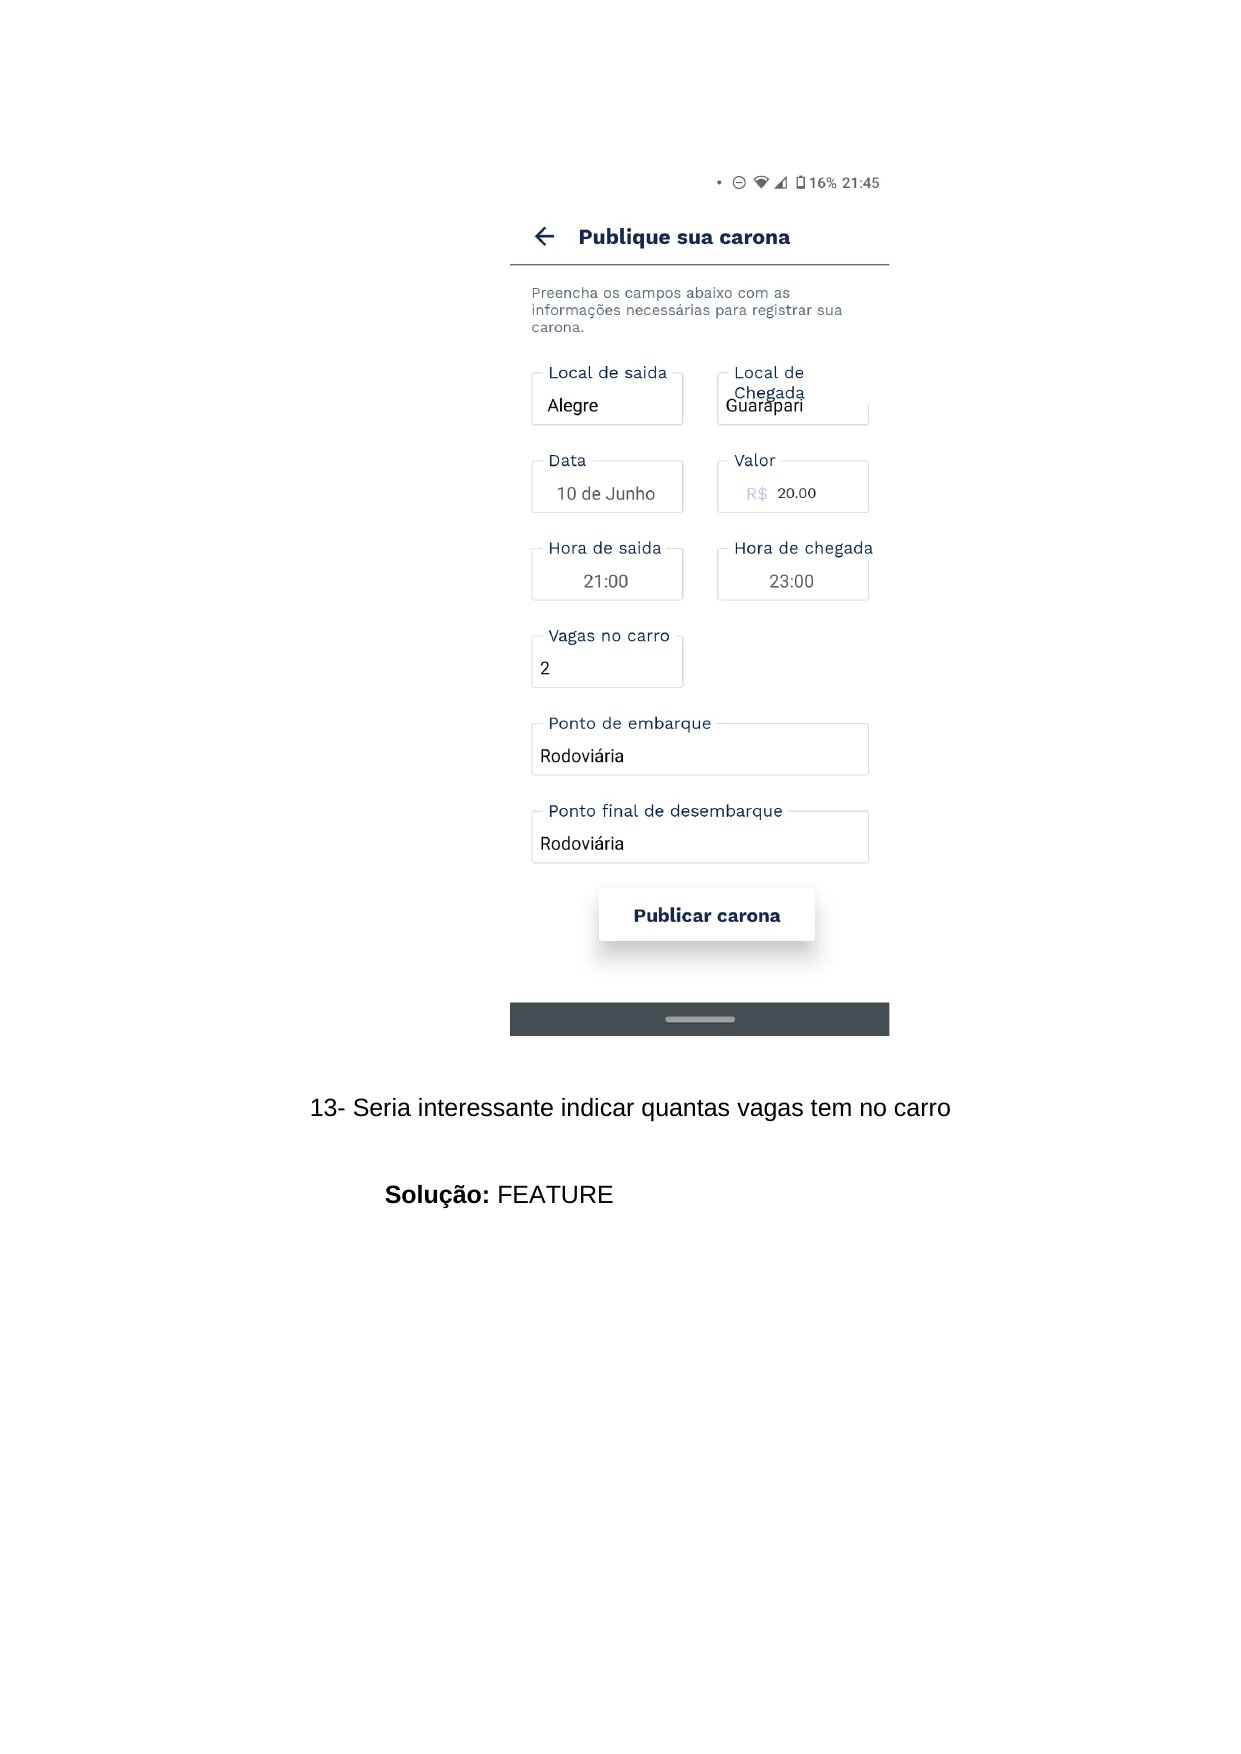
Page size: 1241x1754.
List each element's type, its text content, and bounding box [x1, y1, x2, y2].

text 13- Seria interessante indicar quantas vagas tem no carro [233, 1093, 1090, 1122]
text Solução: FEATURE [308, 1179, 1090, 1208]
picture [510, 150, 890, 1036]
